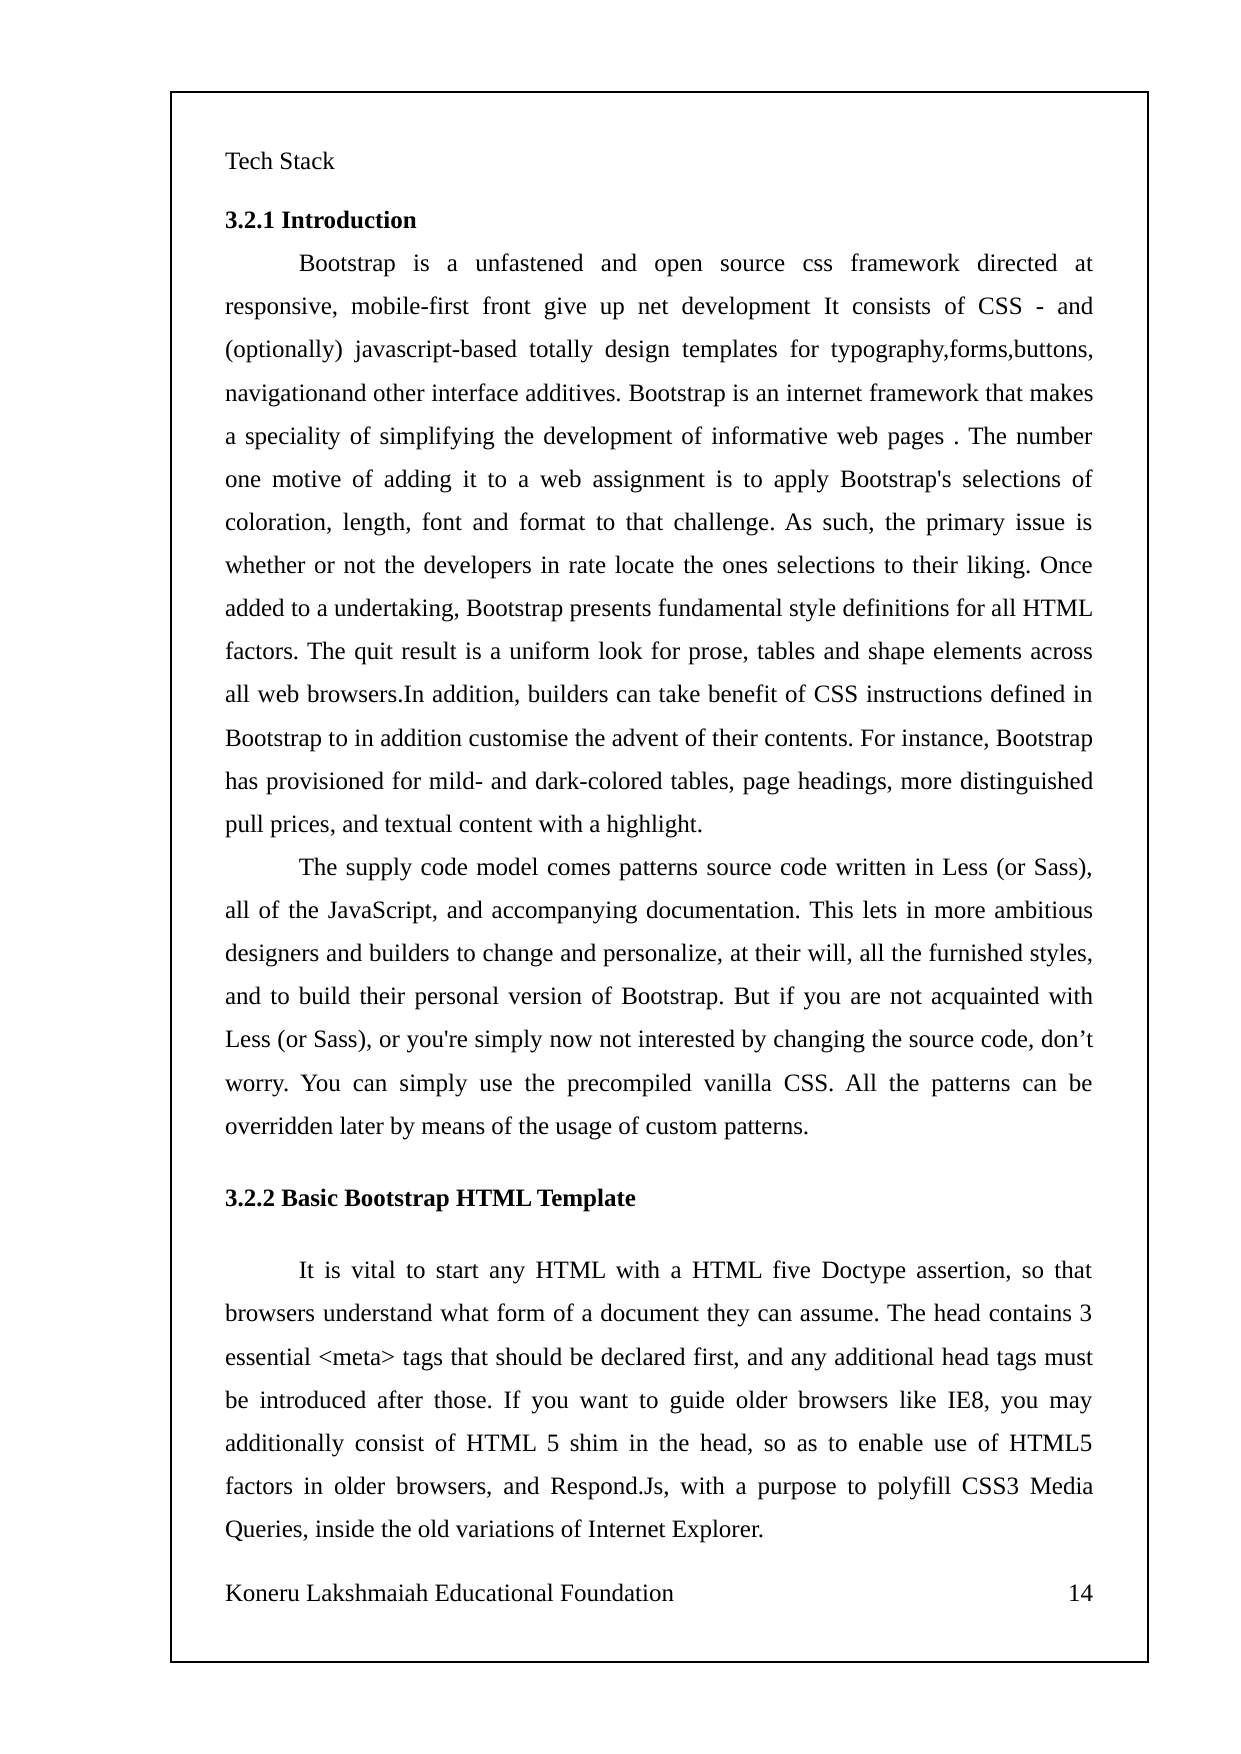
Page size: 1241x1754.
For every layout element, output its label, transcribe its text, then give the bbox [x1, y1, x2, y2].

text 3.2.1 Introduction [225, 205, 1094, 234]
text The supply code model comes patterns source code written in Less (or Sass), all of the JavaScript, and accompanying documentation. This lets in more ambitious designers and builders to change and personalize, at their will, all the furnished styles, and to build their personal version of Bootstrap. But if you are not acquainted with Less (or Sass), or you're simply now not interested by changing the source code, don’t worry. You can simply use the precompiled vanilla CSS. All the patterns can be overridden later by means of the usage of custom patterns. [225, 852, 1094, 1139]
text Bootstrap is a unfastened and open source css framework directed at responsive, mobile-first front give up net development It consists of CSS - and (optionally) javascript-based totally design templates for typography,forms,buttons, navigationand other interface additives. Bootstrap is an internet framework that makes a speciality of simplifying the development of informative web pages . The number one motive of adding it to a web assignment is to apply Bootstrap's selections of coloration, length, font and format to that challenge. As such, the primary issue is whether or not the developers in rate locate the ones selections to their liking. Once added to a undertaking, Bootstrap presents fundamental style definitions for all HTML factors. The quit result is a uniform look for prose, tables and shape elements across all web browsers.In addition, builders can take benefit of CSS instructions defined in Bootstrap to in addition customise the advent of their contents. For instance, Bootstrap has provisioned for mild- and dark-colored tables, page headings, more distinguished pull prices, and textual content with a highlight. [225, 248, 1094, 838]
subtitle 3.2.2 Basic Bootstrap HTML Template [225, 1183, 1094, 1212]
text It is vital to start any HTML with a HTML five Doctype assertion, so that browsers understand what form of a document they can assume. The head contains 3 essential <meta> tags that should be declared first, and any additional head tags must be introduced after those. If you want to guide older browsers like IE8, you may additionally consist of HTML 5 shim in the head, so as to enable use of HTML5 factors in older browsers, and Respond.Js, with a purpose to polyfill CSS3 Media Queries, inside the old variations of Internet Explorer. [225, 1255, 1094, 1543]
